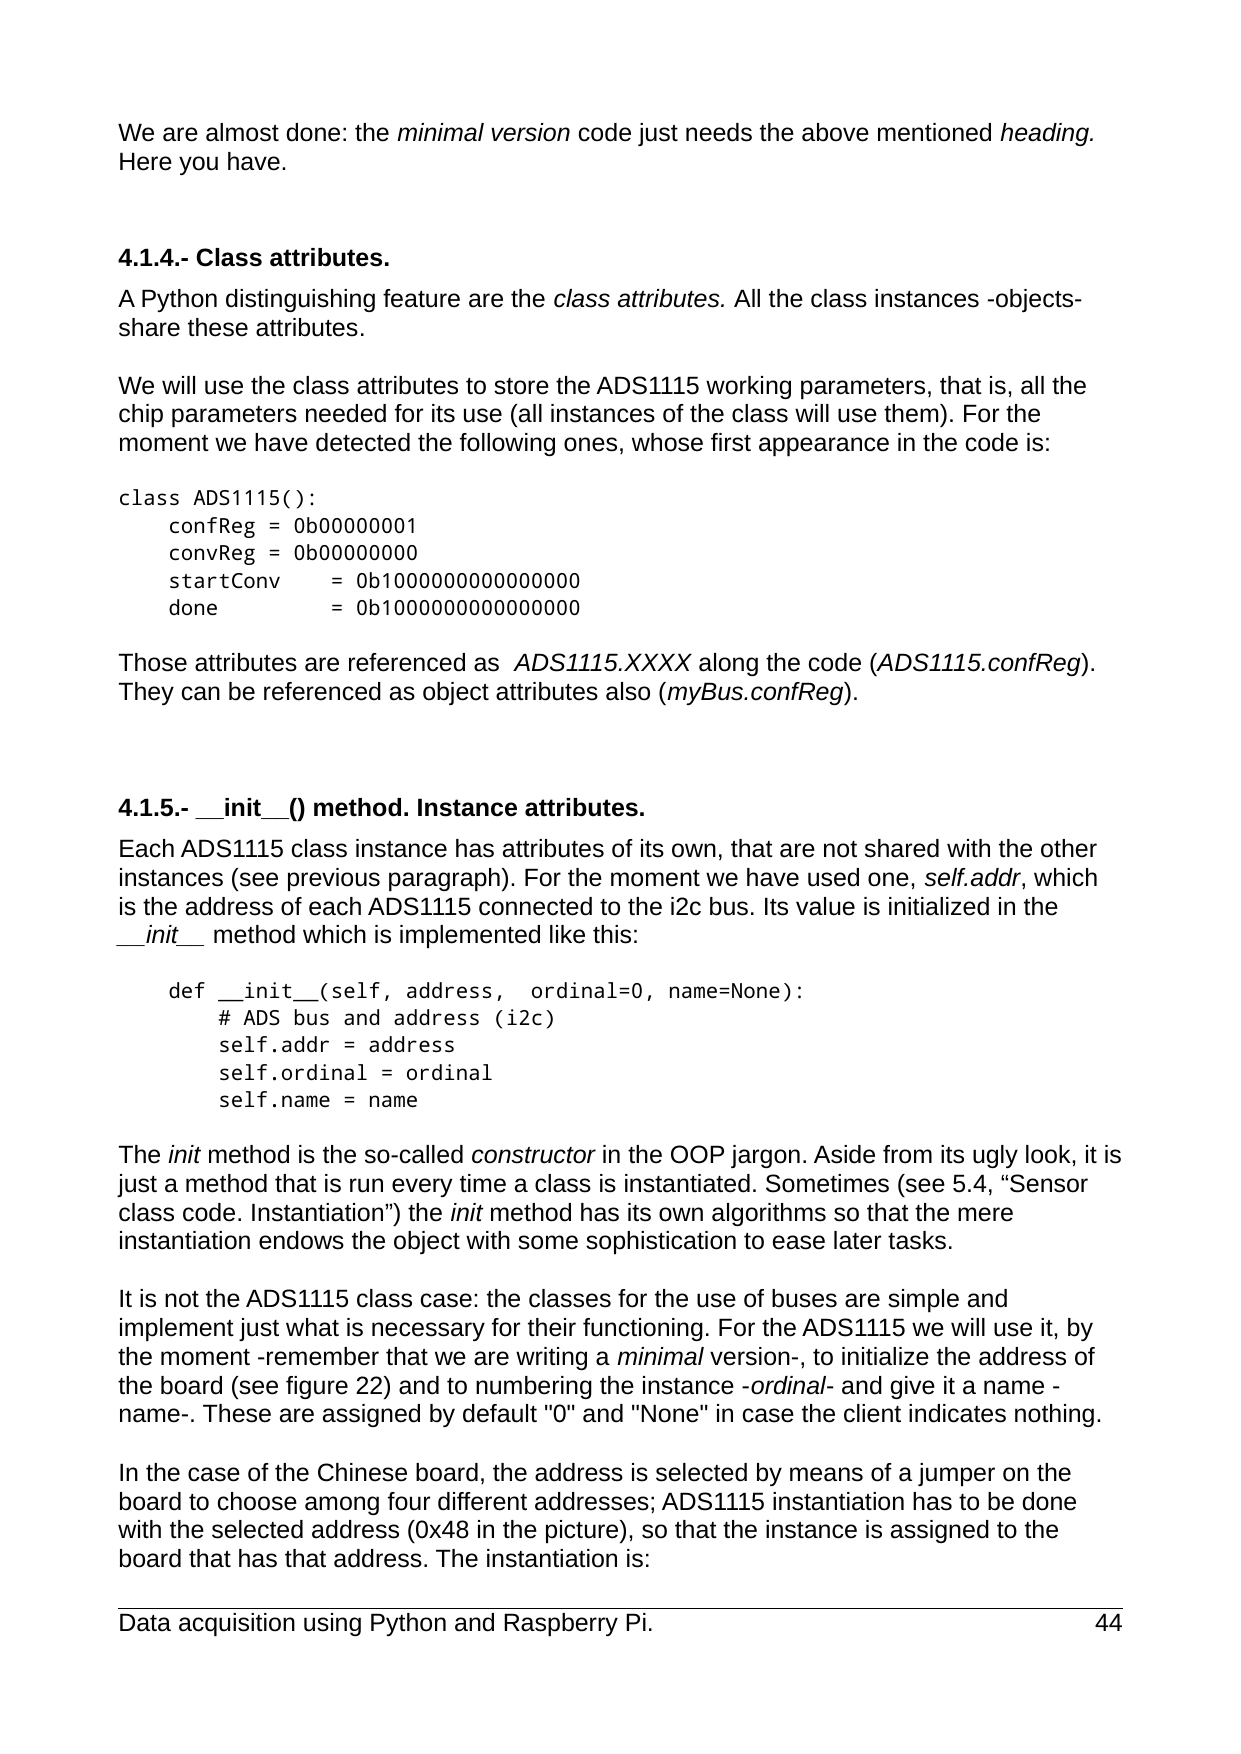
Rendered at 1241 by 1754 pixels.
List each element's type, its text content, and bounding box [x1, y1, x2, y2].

subtitle 4.1.5.- __init__() method. Instance attributes. [118, 793, 1122, 822]
text A Python distinguishing feature are the class attributes. All the class instances -objects- share these attributes. [118, 284, 1122, 341]
text startConv = 0b1000000000000000 [118, 569, 1122, 593]
text It is not the ADS1115 class case: the classes for the use of buses are simple and implement just what is necessary for their functioning. For the ADS1115 we will use it, by the moment -remember that we are writing a minimal version-, to initialize the address of the board (see figure 22) and to numbering the instance -ordinal- and give it a name -name-. These are assigned by default "0" and "None" in case the client indicates nothing. [118, 1284, 1122, 1428]
text self.name = name [118, 1088, 1122, 1113]
text self.addr = address [118, 1033, 1122, 1058]
text # ADS bus and address (i2c) [118, 1006, 1122, 1030]
text Those attributes are referenced as ADS1115.XXXX along the code (ADS1115.confReg). They can be referenced as object attributes also (myBus.confReg). [118, 648, 1122, 705]
text self.ordinal = ordinal [118, 1061, 1122, 1085]
text confReg = 0b00000001 [118, 514, 1122, 538]
text The init method is the so-called constructor in the OOP jargon. Aside from its ugly look, it is just a method that is run every time a class is instantiated. Sometimes (see 5.4, “Sensor class code. Instantiation”) the init method has its own algorithms so that the mere instantiation endows the object with some sophistication to ease later tasks. [118, 1140, 1122, 1255]
text In the case of the Chinese board, the address is selected by means of a jumper on the board to choose among four different addresses; ADS1115 instantiation has to be done with the selected address (0x48 in the picture), so that the instance is assigned to the board that has that address. The instantiation is: [118, 1458, 1122, 1573]
text Each ADS1115 class instance has attributes of its own, that are not shared with the other instances (see previous paragraph). For the moment we have used one, self.addr, which is the address of each ADS1115 connected to the i2c bus. Its value is initialized in the __init__ method which is implemented like this: [118, 834, 1122, 949]
subtitle 4.1.4.- Class attributes. [118, 243, 1122, 271]
text def __init__(self, address, ordinal=0, name=None): [118, 979, 1122, 1003]
text We are almost done: the minimal version code just needs the above mentioned heading. Here you have. [118, 118, 1122, 176]
text convReg = 0b00000000 [118, 541, 1122, 566]
text We will use the class attributes to store the ADS1115 working parameters, that is, all the chip parameters needed for its use (all instances of the class will use them). For the moment we have detected the following ones, whose first appearance in the code is: [118, 371, 1122, 457]
text done = 0b1000000000000000 [118, 596, 1122, 620]
text class ADS1115(): [118, 486, 1122, 511]
